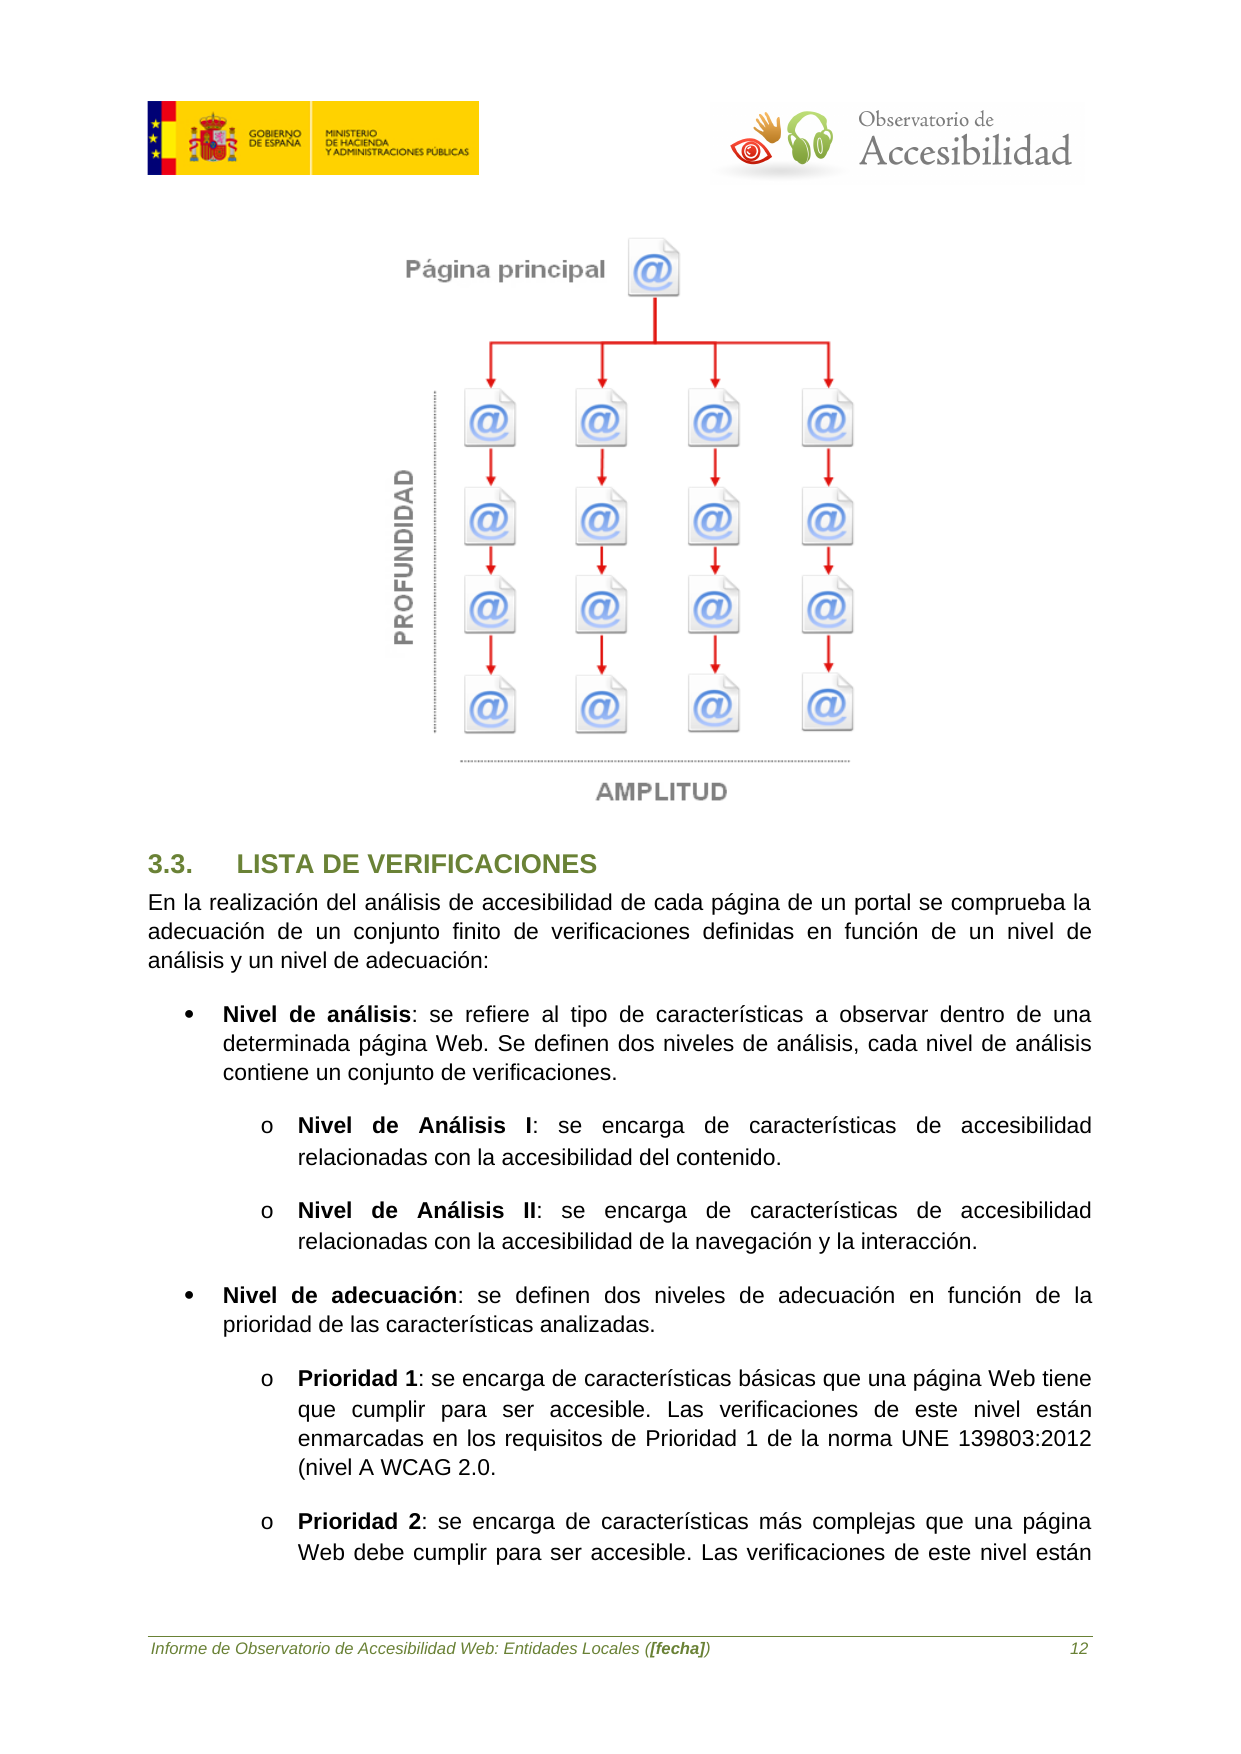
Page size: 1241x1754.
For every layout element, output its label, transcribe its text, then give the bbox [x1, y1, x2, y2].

list Nivel de Análisis I: se encarga de características de accesibilidad relacionadas con la accesibilidad del contenido. [260, 1112, 1092, 1170]
list Prioridad 2: se encarga de características más complejas que una página Web debe cumplir para ser accesible. Las verificaciones de este nivel están [260, 1508, 1092, 1565]
picture [147, 101, 479, 175]
text En la realización del análisis de accesibilidad de cada página de un portal se comprueba la adecuación de un conjunto finito de verificaciones definidas en función de un nivel de análisis y un nivel de adecuación: [148, 889, 1092, 973]
list Nivel de análisis: se refiere al tipo de características a observar dentro de una determinada página Web. Se definen dos niveles de análisis, cada nivel de análisis contiene un conjunto de verificaciones. [185, 1001, 1092, 1085]
list Prioridad 1: se encarga de características básicas que una página Web tiene que cumplir para ser accesible. Las verificaciones de este nivel están enmarcadas en los requisitos de Prioridad 1 de la norma UNE 139803:2012 (nivel A WCAG 2.0. [260, 1365, 1092, 1480]
list Nivel de Análisis II: se encarga de características de accesibilidad relacionadas con la accesibilidad de la navegación y la interacción. [260, 1197, 1092, 1255]
picture [358, 219, 882, 824]
list Nivel de adecuación: se definen dos niveles de adecuación en función de la prioridad de las características analizadas. [185, 1282, 1092, 1338]
subtitle Lista de verificaciones [148, 848, 1092, 879]
picture [710, 102, 1086, 185]
